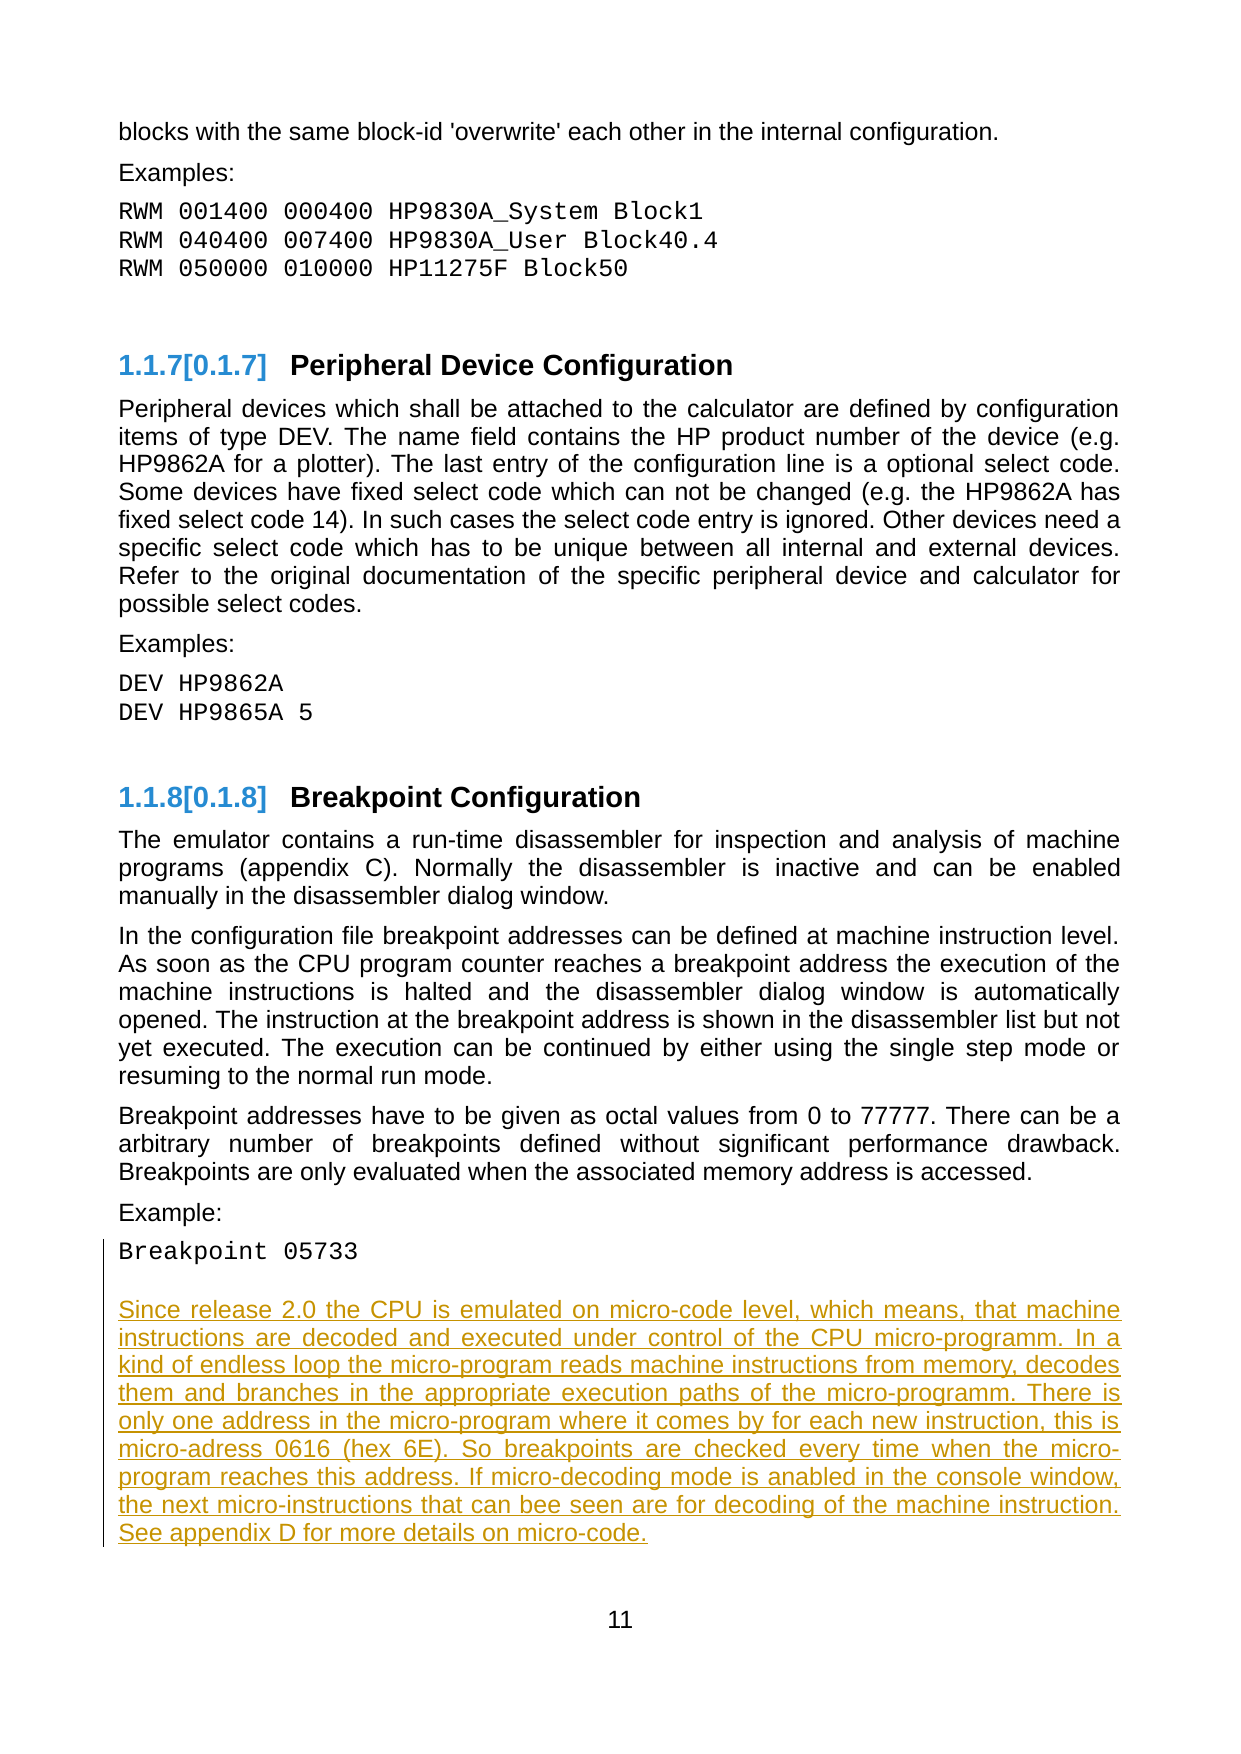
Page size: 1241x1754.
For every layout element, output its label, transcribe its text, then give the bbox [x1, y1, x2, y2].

text In the configuration file breakpoint addresses can be defined at machine instruction level. As soon as the CPU program counter reaches a breakpoint address the execution of the machine instructions is halted and the disassembler dialog window is automatically opened. The instruction at the breakpoint address is shown in the disassembler list but not yet executed. The execution can be continued by either using the single step mode or resuming to the normal run mode. [118, 922, 1122, 1089]
text only one address in the micro-program where it comes by for each new instruction, this is micro-adress 0616 (hex 6E). So breakpoints are checked every time when the micro-program reaches this address. If micro-decoding mode is anabled in the console window, the next micro-instructions that can bee seen are for decoding of the machine instruction. See appendix D for more details on micro-code. [118, 1405, 1122, 1547]
text Examples: [118, 158, 1122, 186]
text Examples: [118, 630, 1122, 658]
text blocks with the same block-id 'overwrite' each other in the internal configuration. [118, 118, 1122, 146]
text DEV HP9865A 5 [118, 699, 1122, 727]
text kind of endless loop the micro-program reads machine instructions from memory, decodes them and branches in the appropriate execution paths of the micro-programm. There is [118, 1349, 1122, 1403]
text Breakpoint 05733 [118, 1239, 1122, 1267]
text RWM 001400 000400 HP9830A_System Block1 [118, 199, 1122, 227]
text DEV HP9862A [118, 671, 1122, 699]
text instructions are decoded and executed under control of the CPU micro-programm. In a [118, 1321, 1122, 1348]
text Example: [118, 1198, 1122, 1226]
subtitle Peripheral Device Configuration [118, 349, 1122, 382]
text Breakpoint addresses have to be given as octal values from 0 to 77777. There can be a arbitrary number of breakpoints defined without significant performance drawback. Breakpoints are only evaluated when the associated memory address is accessed. [118, 1102, 1122, 1186]
text RWM 050000 010000 HP11275F Block50 [118, 256, 1122, 284]
subtitle Breakpoint Configuration [118, 781, 1122, 813]
text The emulator contains a run-time disassembler for inspection and analysis of machine programs (appendix C). Normally the disassembler is inactive and can be enabled manually in the disassembler dialog window. [118, 826, 1122, 909]
text Since release 2.0 the CPU is emulated on micro-code level, which means, that machine [118, 1295, 1122, 1320]
text RWM 040400 007400 HP9830A_User Block40.4 [118, 227, 1122, 256]
text Peripheral devices which shall be attached to the calculator are defined by configuration items of type DEV. The name field contains the HP product number of the device (e.g. HP9862A for a plotter). The last entry of the configuration line is a optional select code. Some devices have fixed select code which can not be changed (e.g. the HP9862A has fixed select code 14). In such cases the select code entry is ignored. Other devices need a specific select code which has to be unique between all internal and external devices. Refer to the original documentation of the specific peripheral device and calculator for possible select codes. [118, 394, 1122, 618]
